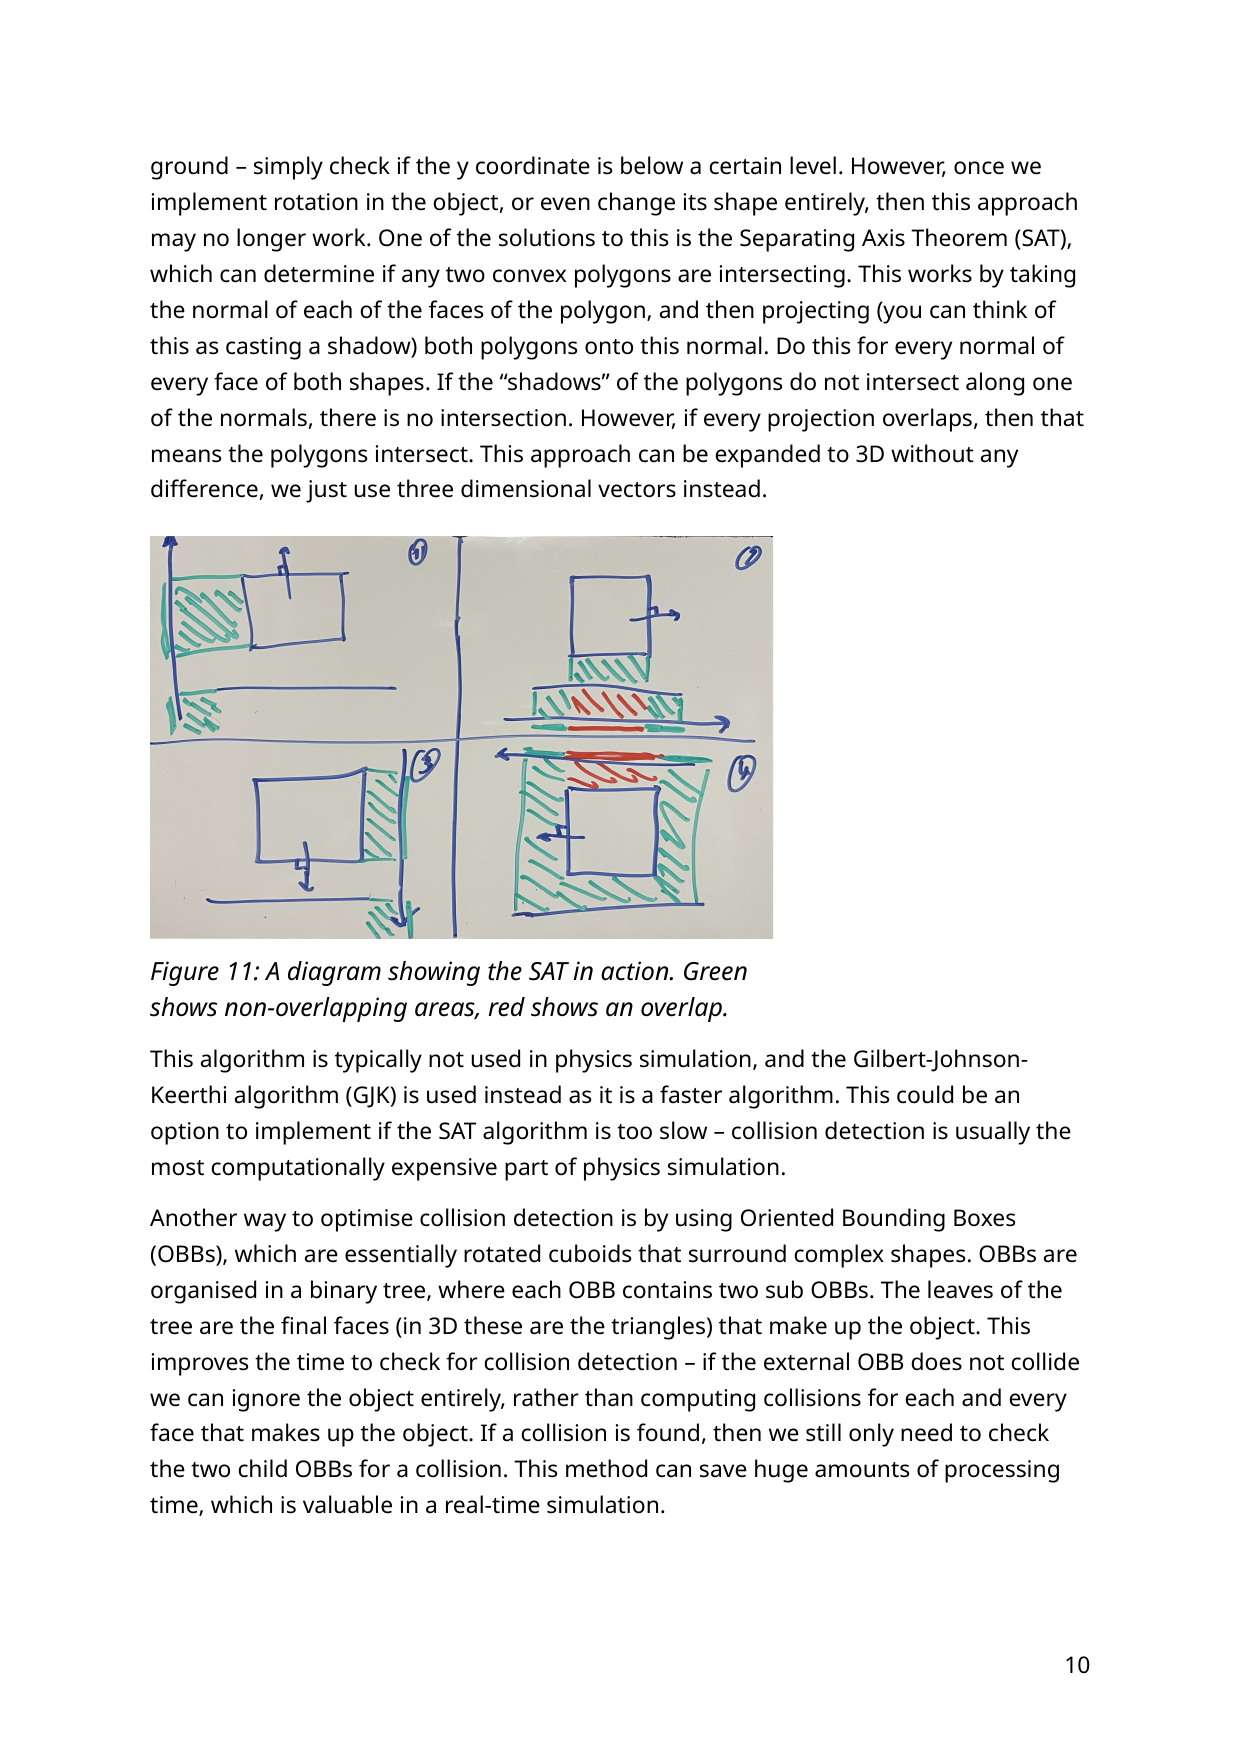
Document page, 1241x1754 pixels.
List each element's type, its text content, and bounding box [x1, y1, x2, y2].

text Figure 11: A diagram showing the SAT in action. Green shows non-overlapping areas, red shows an overlap. [150, 939, 773, 1024]
text Another way to optimise collision detection is by using Oriented Bounding Boxes (OBBs), which are essentially rotated cuboids that surround complex shapes. OBBs are organised in a binary tree, where each OBB contains two sub OBBs. The leaves of the tree are the final faces (in 3D these are the triangles) that make up the object. This improves the time to check for collision detection – if the external OBB does not collide we can ignore the object entirely, rather than computing collisions for each and every face that makes up the object. If a collision is found, then we still only need to check the two child OBBs for a collision. This method can save huge amounts of processing time, which is valuable in a real-time simulation. [150, 1202, 1090, 1521]
text ground – simply check if the y coordinate is below a certain level. However, once we implement rotation in the object, or even change its shape entirely, then this approach may no longer work. One of the solutions to this is the Separating Axis Theorem (SAT), which can determine if any two convex polygons are intersecting. This works by taking the normal of each of the faces of the polygon, and then projecting (you can think of this as casting a shadow) both polygons onto this normal. Do this for every normal of every face of both shapes. If the “shadows” of the polygons do not intersect along one of the normals, there is no intersection. However, if every projection overlaps, then that means the polygons intersect. This approach can be expanded to 3D without any difference, we just use three dimensional vectors instead. [150, 150, 1090, 505]
picture [150, 536, 774, 939]
text This algorithm is typically not used in physics simulation, and the Gilbert-Johnson-Keerthi algorithm (GJK) is used instead as it is a faster algorithm. This could be an option to implement if the SAT algorithm is too slow – collision detection is usually the most computationally expensive part of physics simulation. [150, 1043, 1090, 1182]
